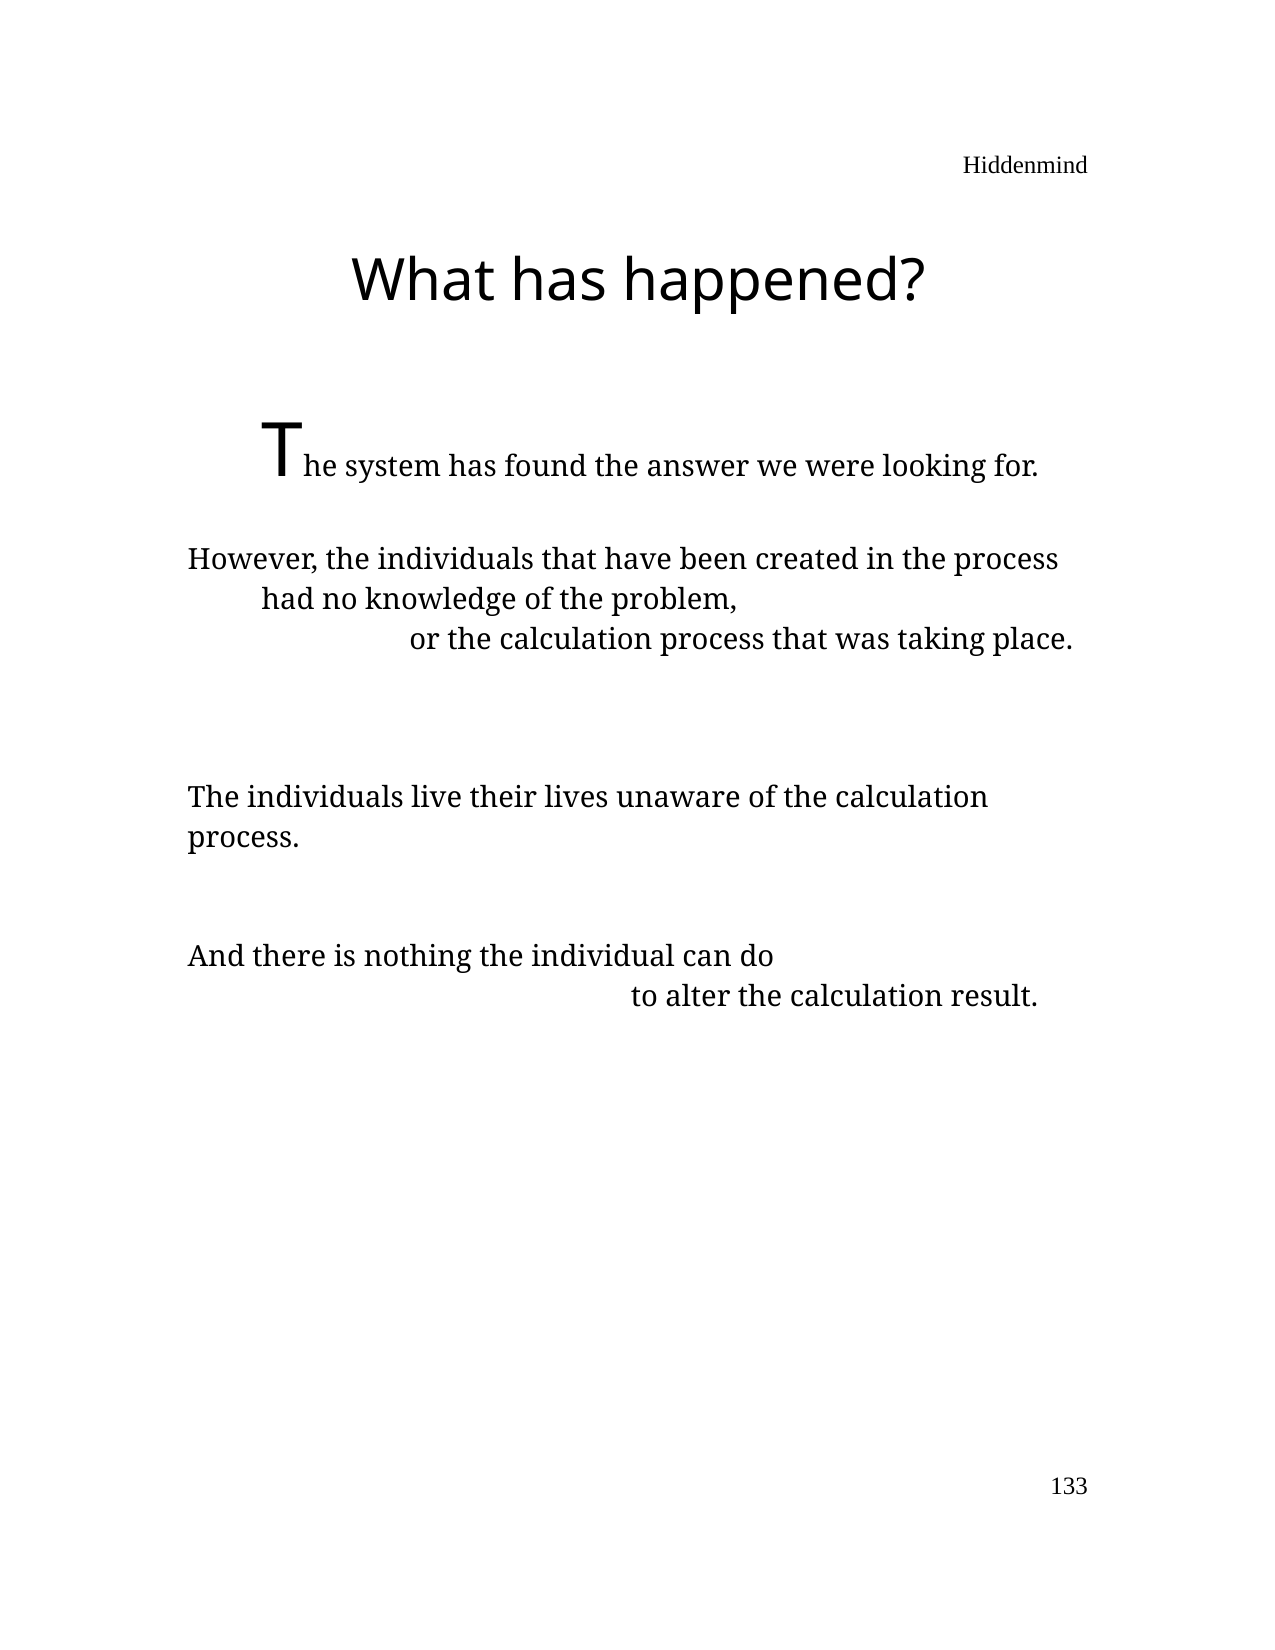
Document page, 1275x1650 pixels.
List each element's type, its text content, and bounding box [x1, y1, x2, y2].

text However, the individuals that have been created in the process [187, 538, 1087, 578]
text had no knowledge of the problem, [187, 578, 1087, 618]
text The individuals live their lives unaware of the calculation process. [187, 777, 1087, 856]
text And there is nothing the individual can do [187, 935, 1087, 975]
text or the calculation process that was taking place. [187, 618, 1087, 658]
text to alter the calculation result. [187, 975, 1087, 1015]
text The system has found the answer we were looking for. [187, 397, 1087, 499]
